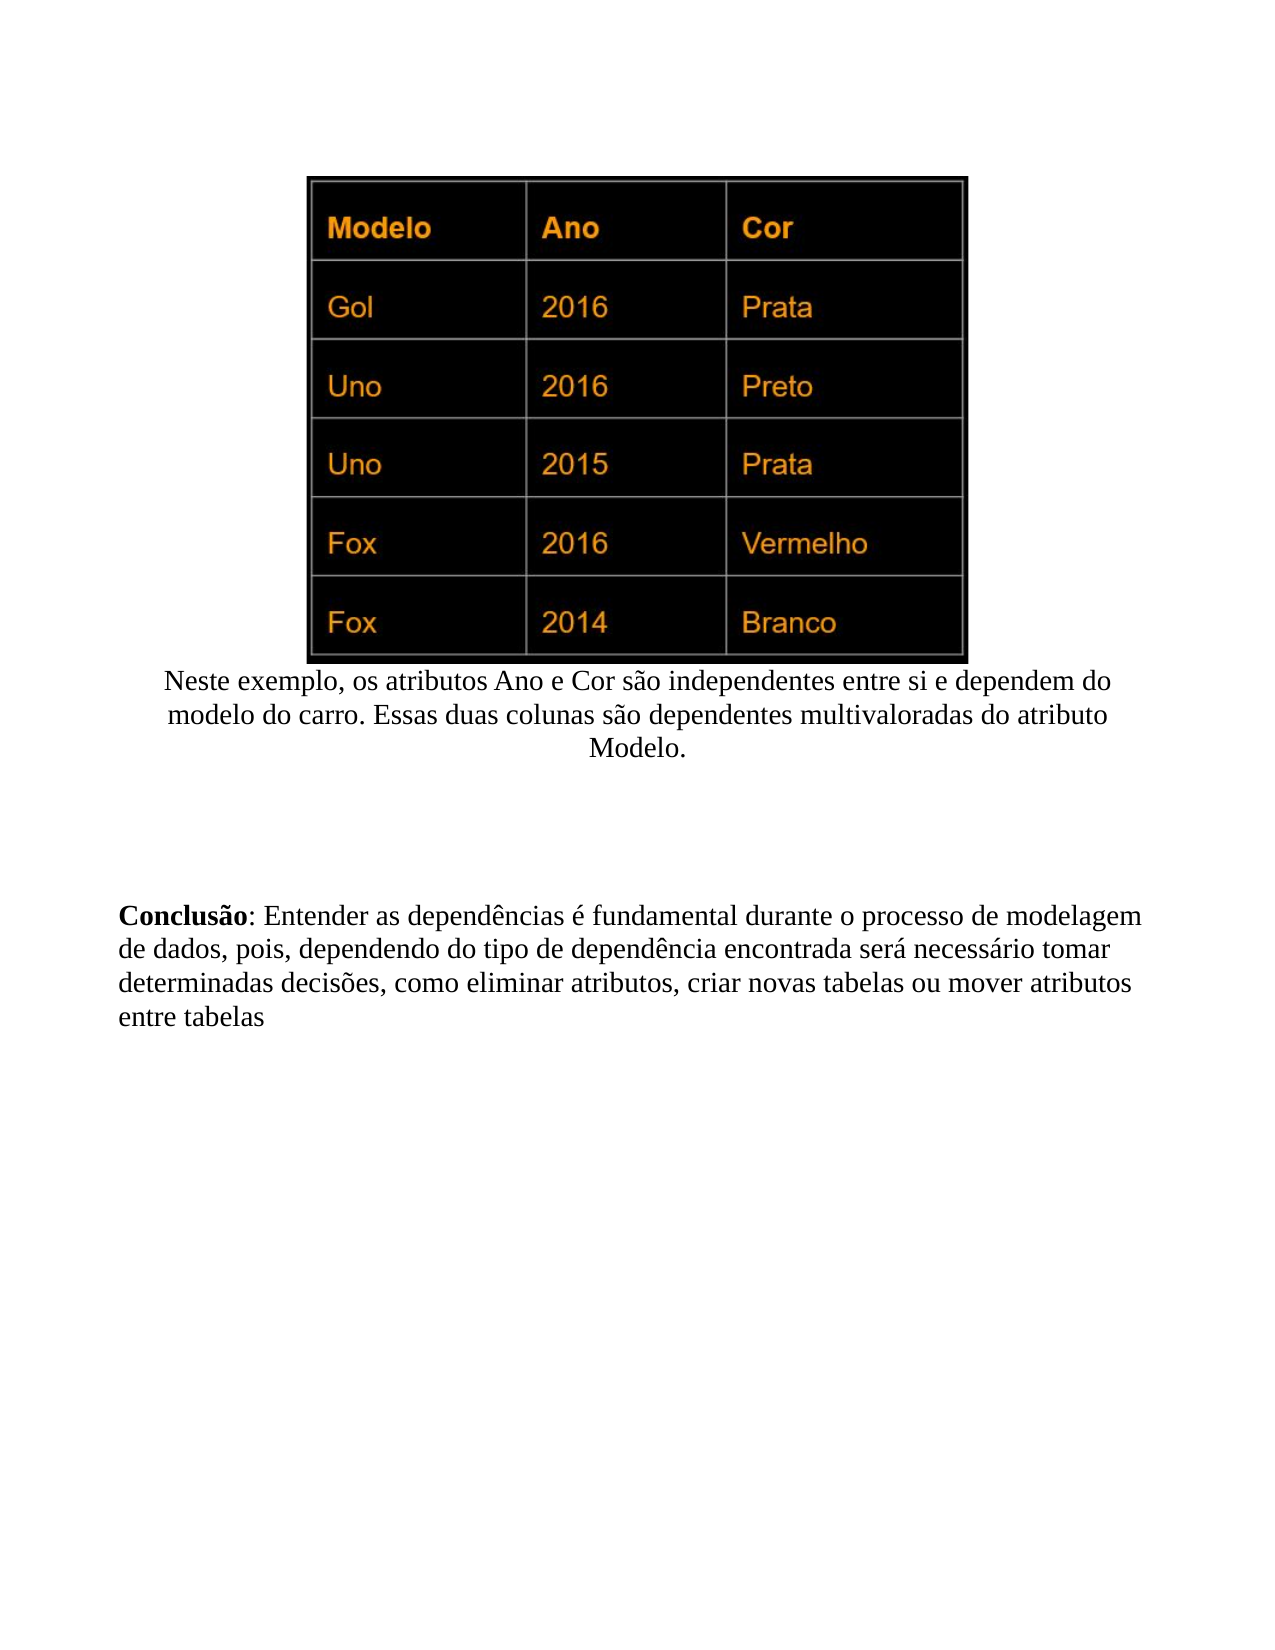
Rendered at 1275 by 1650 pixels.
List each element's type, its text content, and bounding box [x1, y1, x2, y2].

picture [306, 176, 969, 664]
text Conclusão: Entender as dependências é fundamental durante o processo de modelagem de dados, pois, dependendo do tipo de dependência encontrada será necessário tomar determinadas decisões, como eliminar atributos, criar novas tabelas ou mover atributos entre tabelas [118, 898, 1157, 1032]
text Neste exemplo, os atributos Ano e Cor são independentes entre si e dependem do modelo do carro. Essas duas colunas são dependentes multivaloradas do atributo Modelo. [118, 663, 1157, 764]
